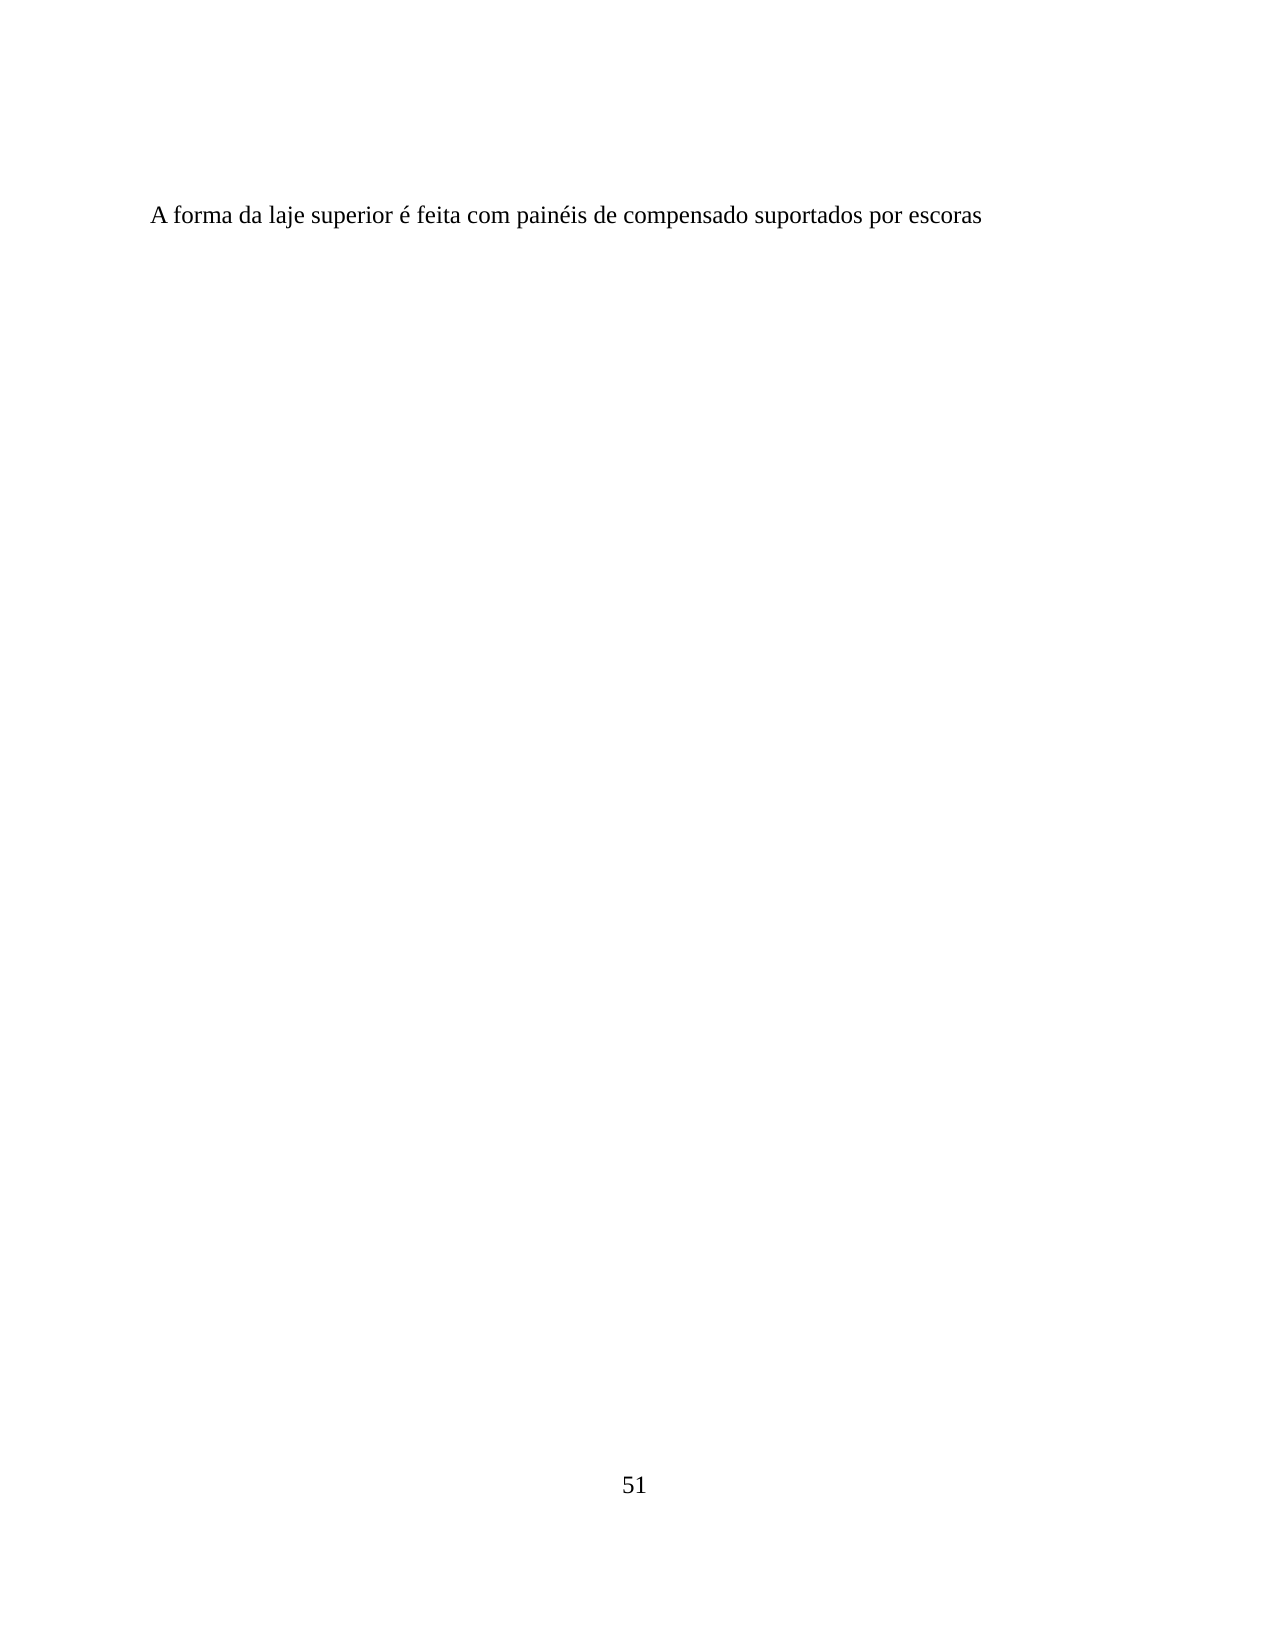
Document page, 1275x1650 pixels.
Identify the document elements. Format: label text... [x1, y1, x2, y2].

text A forma da laje superior é feita com painéis de compensado suportados por escoras [150, 200, 1125, 229]
